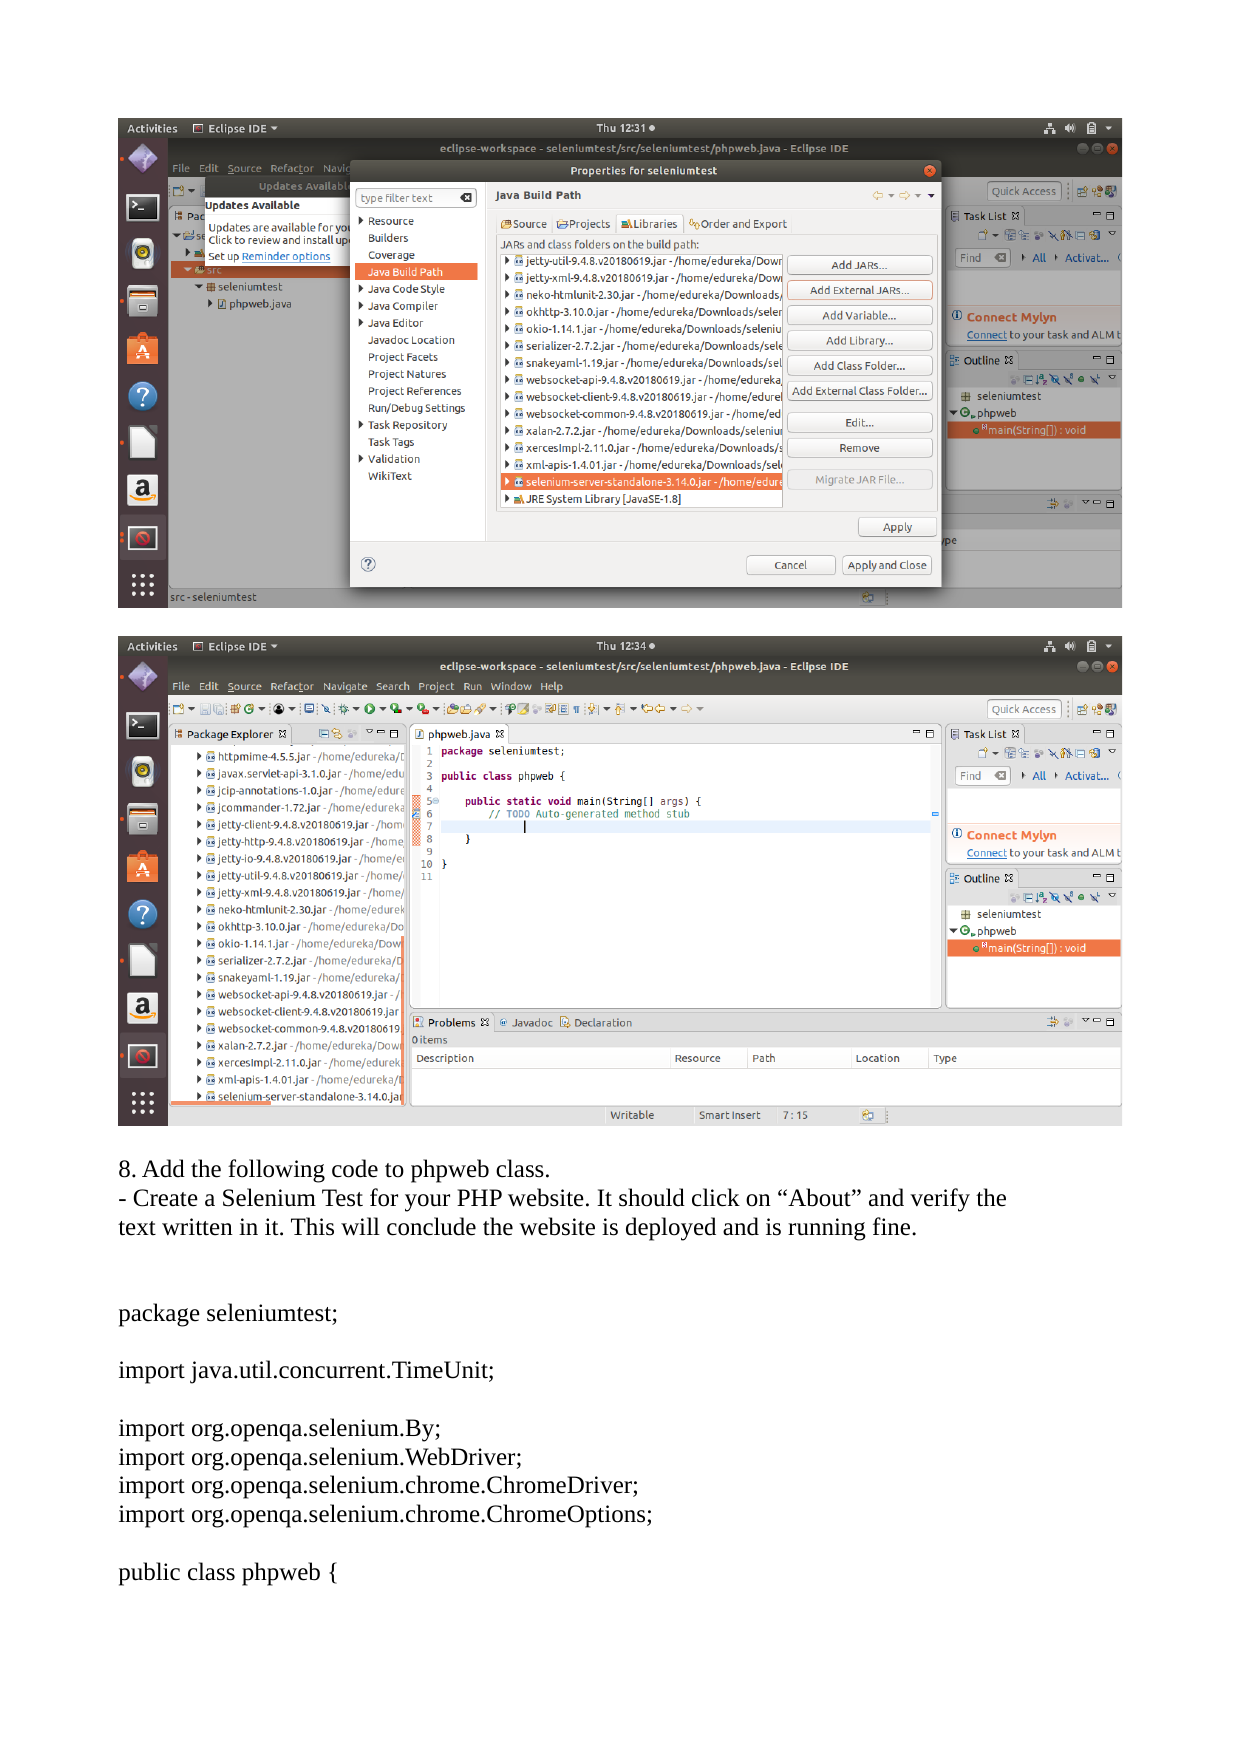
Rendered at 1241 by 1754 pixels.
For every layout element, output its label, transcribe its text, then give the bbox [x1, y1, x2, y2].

text - Create a Selenium Test for your PHP website. It should click on “About” and verify the [118, 1183, 1122, 1212]
text package seleniumtest; [118, 1298, 1122, 1327]
text 8. Add the following code to phpweb class. [118, 1154, 1122, 1183]
text import org.openqa.selenium.chrome.ChromeOptions; [118, 1499, 1122, 1528]
text import org.openqa.selenium.chrome.ChromeDriver; [118, 1471, 1122, 1499]
text import org.openqa.selenium.By; [118, 1413, 1122, 1442]
text text written in it. This will conclude the website is deployed and is running fine. [118, 1212, 1122, 1241]
picture [118, 118, 1123, 608]
picture [118, 636, 1123, 1126]
text import java.util.concurrent.TimeUnit; [118, 1356, 1122, 1384]
text public class phpweb { [118, 1557, 1122, 1586]
text import org.openqa.selenium.WebDriver; [118, 1442, 1122, 1471]
